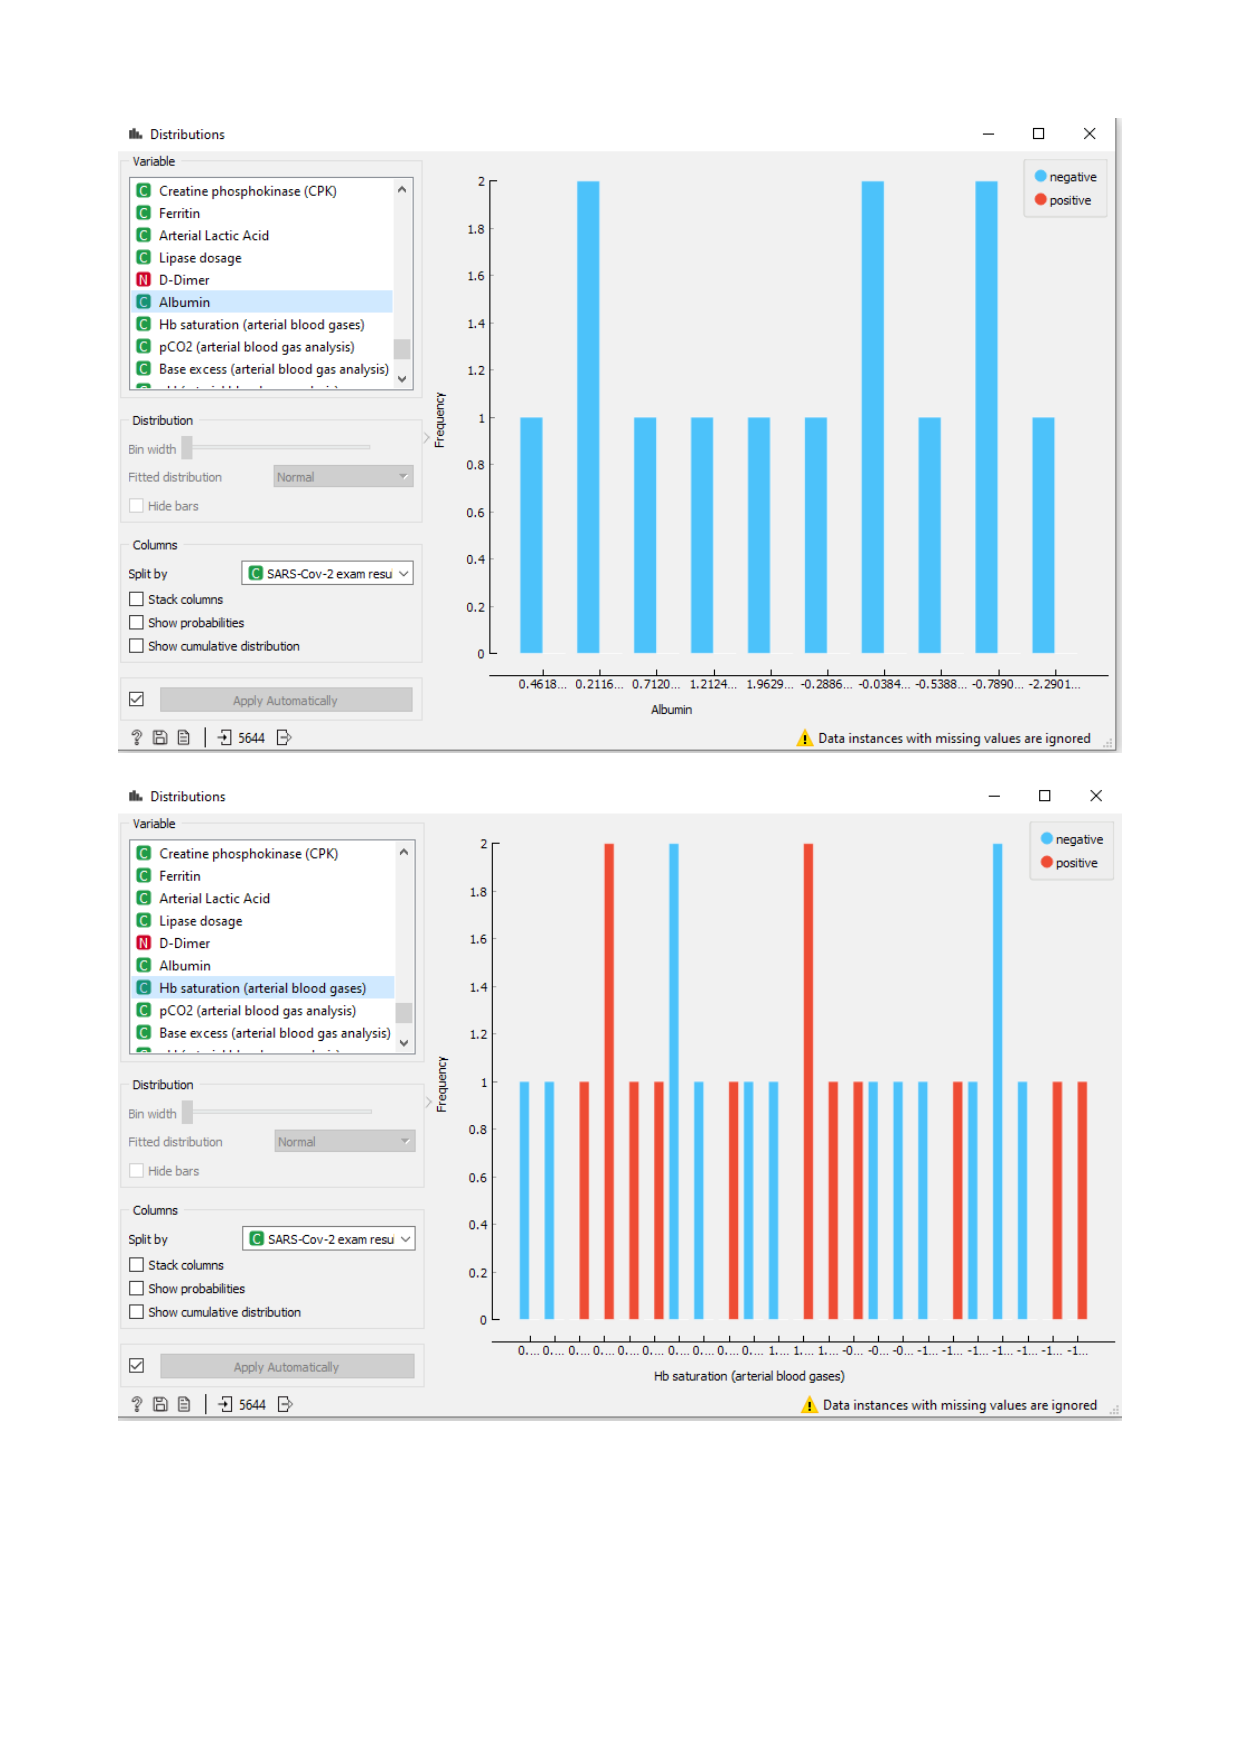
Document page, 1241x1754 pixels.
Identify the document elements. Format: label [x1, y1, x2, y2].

picture [118, 780, 1122, 1421]
picture [118, 118, 1122, 753]
